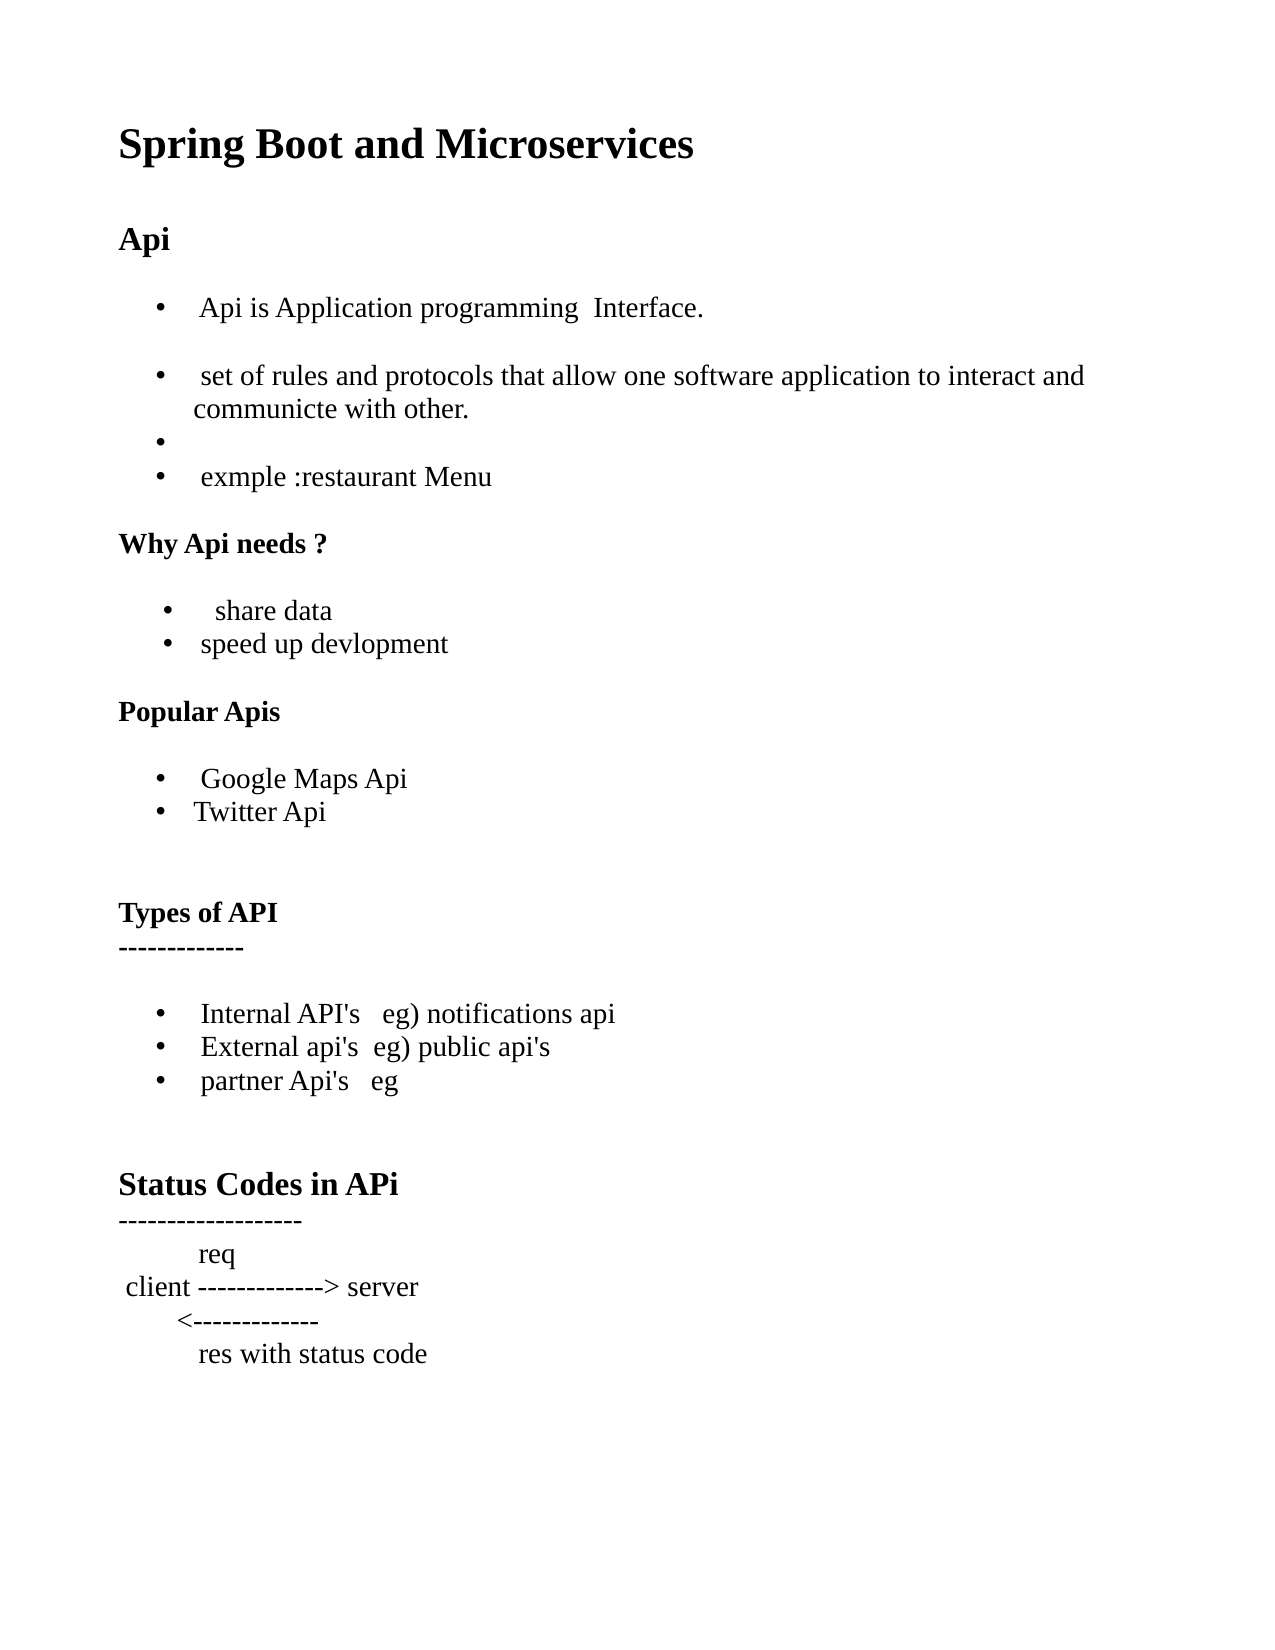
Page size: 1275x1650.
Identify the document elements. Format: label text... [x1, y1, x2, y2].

text <------------- [118, 1303, 1157, 1336]
list External api's eg) public api's [156, 1029, 1157, 1063]
list Google Maps Api [156, 761, 1157, 794]
list exmple :restaurant Menu [156, 459, 1157, 492]
list partner Api's eg [156, 1063, 1157, 1097]
text res with status code [118, 1336, 1157, 1370]
list share data [163, 593, 1157, 627]
list Twitter Api [156, 794, 1157, 828]
text client -------------> server [118, 1269, 1157, 1303]
text Spring Boot and Microservices [118, 118, 1157, 168]
text Status Codes in APi [118, 1164, 1157, 1202]
list Api is Application programming Interface. [156, 291, 1157, 324]
list Internal API's eg) notifications api [156, 996, 1157, 1029]
list speed up devlopment [163, 627, 1157, 660]
text Types of API [118, 895, 1157, 929]
text ------------- [118, 929, 1157, 962]
text ------------------- [118, 1202, 1157, 1236]
text Why Api needs ? [118, 526, 1157, 559]
text Popular Apis [118, 694, 1157, 727]
text req [118, 1236, 1157, 1269]
text Api [118, 219, 1157, 257]
list set of rules and protocols that allow one software application to interact and communicte with other. [156, 358, 1157, 425]
